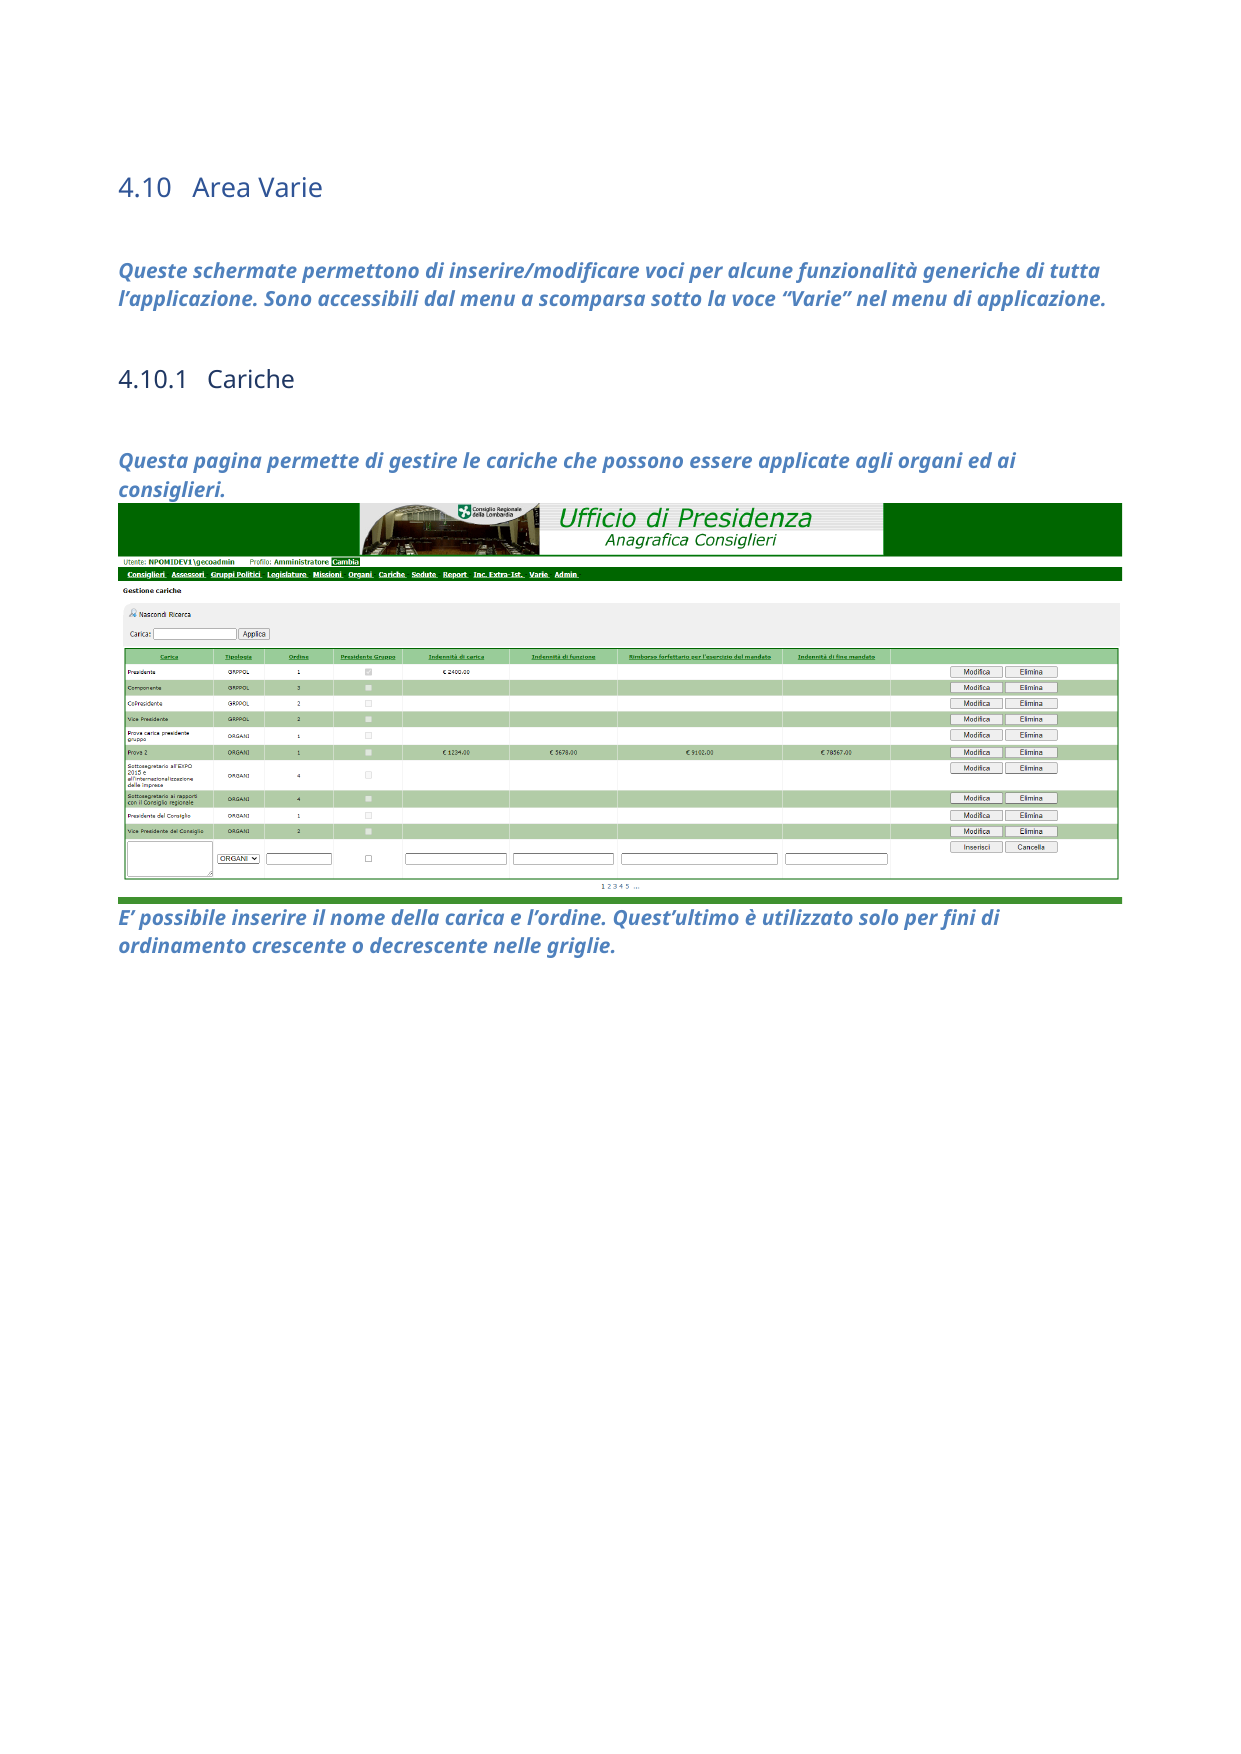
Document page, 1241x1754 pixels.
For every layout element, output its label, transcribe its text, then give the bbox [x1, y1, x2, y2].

text Questa pagina permette di gestire le cariche che possono essere applicate agli organi ed ai consiglieri. [118, 446, 1122, 503]
text Queste schermate permettono di inserire/modificare voci per alcune funzionalità generiche di tutta l’applicazione. Sono accessibili dal menu a scomparsa sotto la voce “Varie” nel menu di applicazione. [118, 256, 1122, 313]
list Cariche [118, 362, 1122, 396]
list Area Varie [118, 168, 1122, 205]
text E’ possibile inserire il nome della carica e l’ordine. Quest’ultimo è utilizzato solo per fini di ordinamento crescente o decrescente nelle griglie. [118, 904, 1122, 960]
